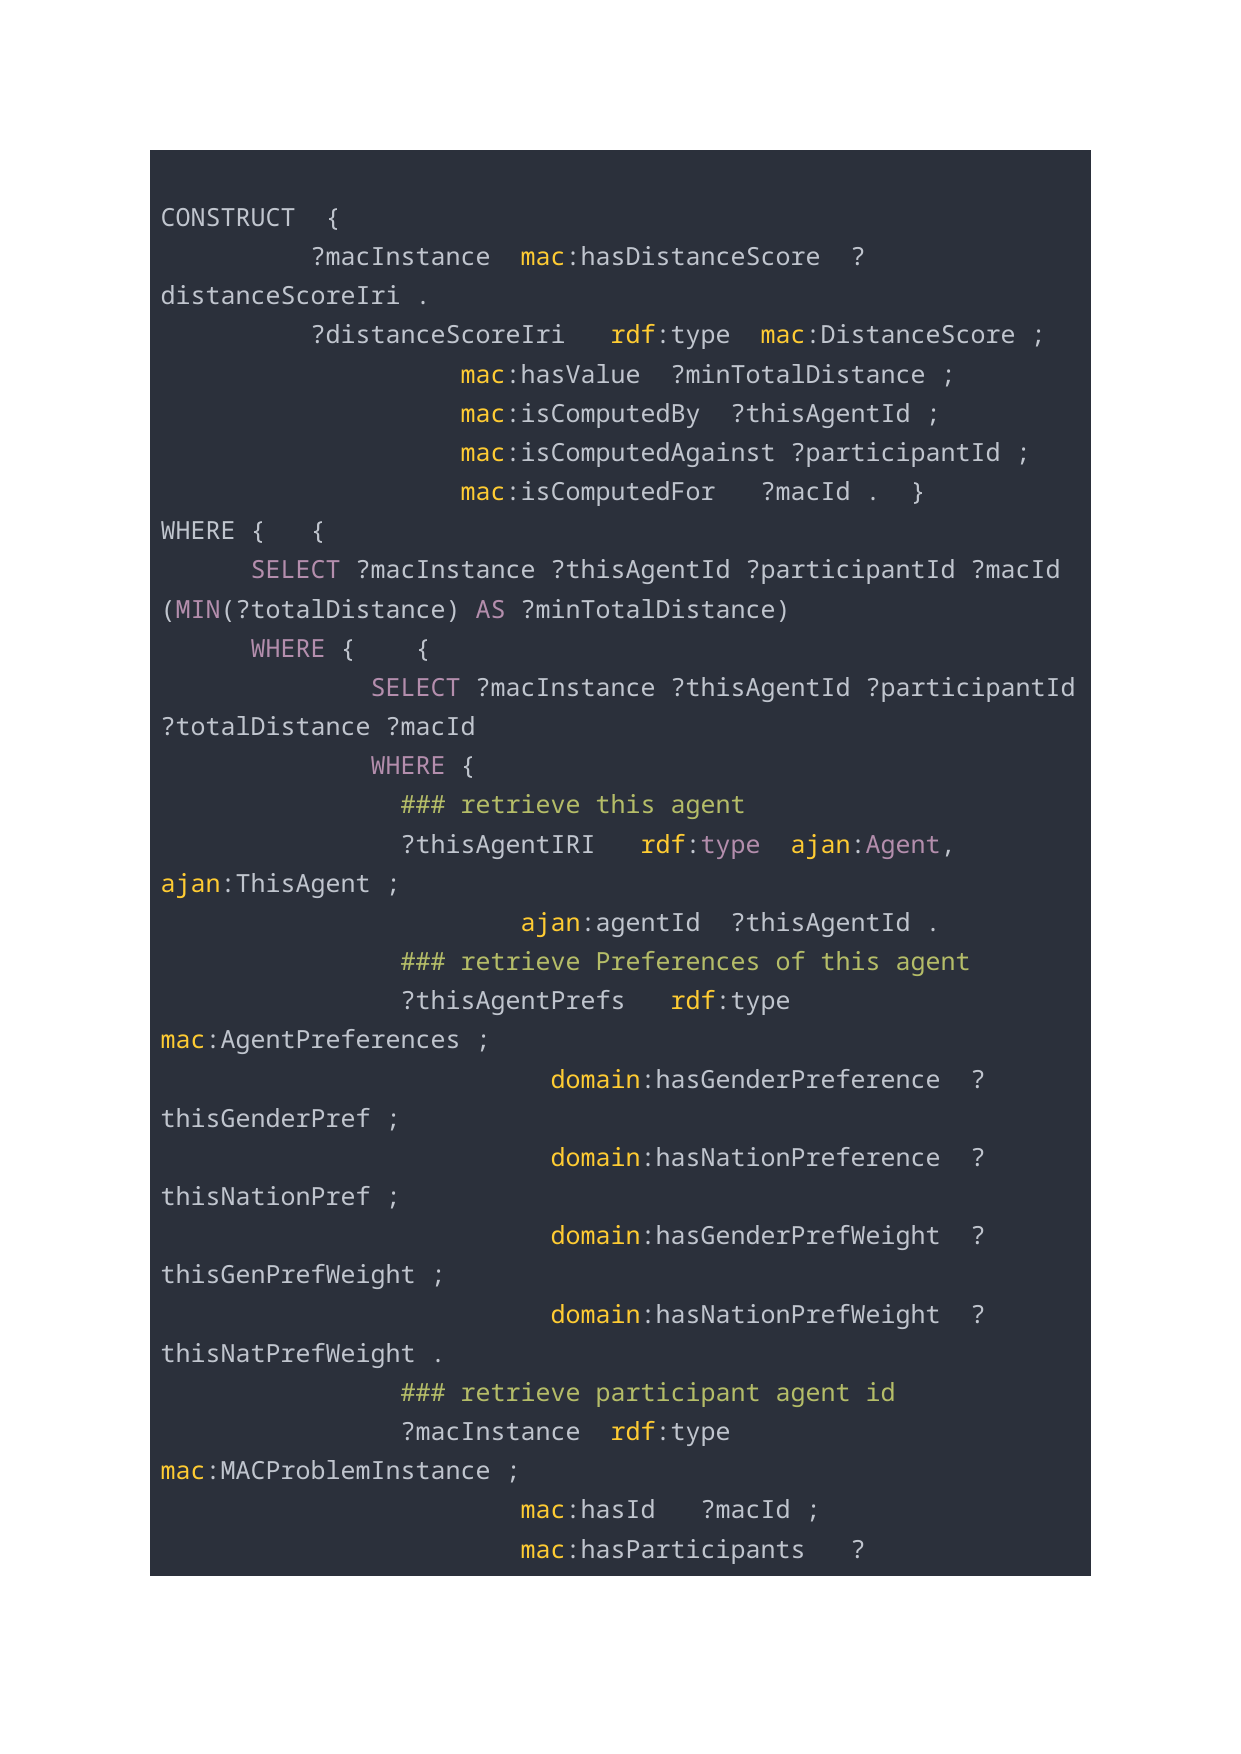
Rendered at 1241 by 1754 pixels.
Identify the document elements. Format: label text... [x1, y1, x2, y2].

table_header CONSTRUCT { ?macInstance mac:hasDistanceScore ?distanceScoreIri . ?distanceScoreIri rdf:type mac:DistanceScore ; mac:hasValue ?minTotalDistance ; mac:isComputedBy ?thisAgentId ; mac:isComputedAgainst ?participantId ; mac:isComputedFor ?macId . } WHERE { { SELECT ?macInstance ?thisAgentId ?participantId ?macId (MIN(?totalDistance) AS ?minTotalDistance) WHERE { { SELECT ?macInstance ?thisAgentId ?participantId ?totalDistance ?macId WHERE { ### retrieve this agent ?thisAgentIRI rdf:type ajan:Agent, ajan:ThisAgent ; ajan:agentId ?thisAgentId . ### retrieve Preferences of this agent ?thisAgentPrefs rdf:type mac:AgentPreferences ; domain:hasGenderPreference ?thisGenderPref ; domain:hasNationPreference ?thisNationPref ; domain:hasGenderPrefWeight ?thisGenPrefWeight ; domain:hasNationPrefWeight ?thisNatPrefWeight . ### retrieve participant agent id ?macInstance rdf:type mac:MACProblemInstance ; mac:hasId ?macId ; mac:hasParticipants ? [150, 150, 1091, 1576]
